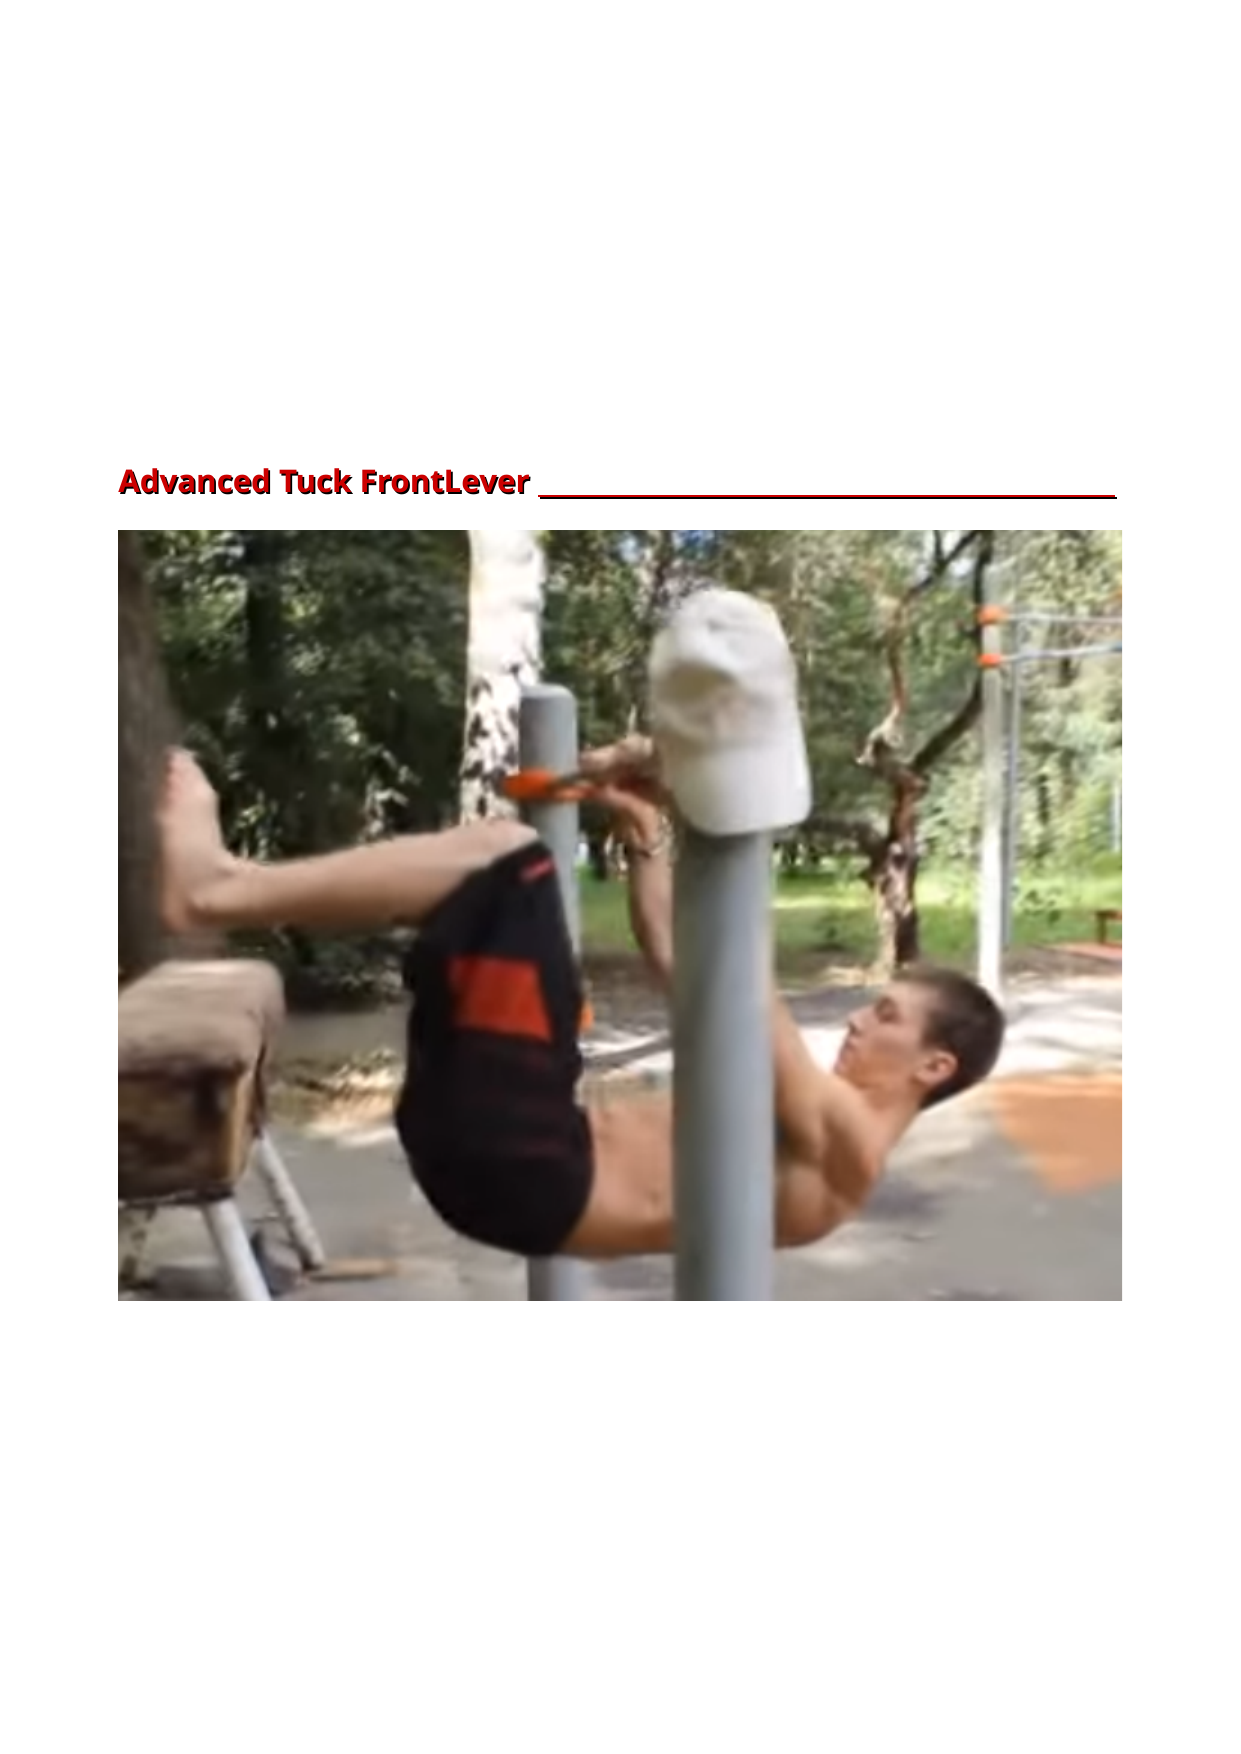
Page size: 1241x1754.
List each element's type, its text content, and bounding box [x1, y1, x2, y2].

text Advanced Tuck FrontLever [118, 459, 1122, 502]
picture [118, 530, 1123, 1301]
